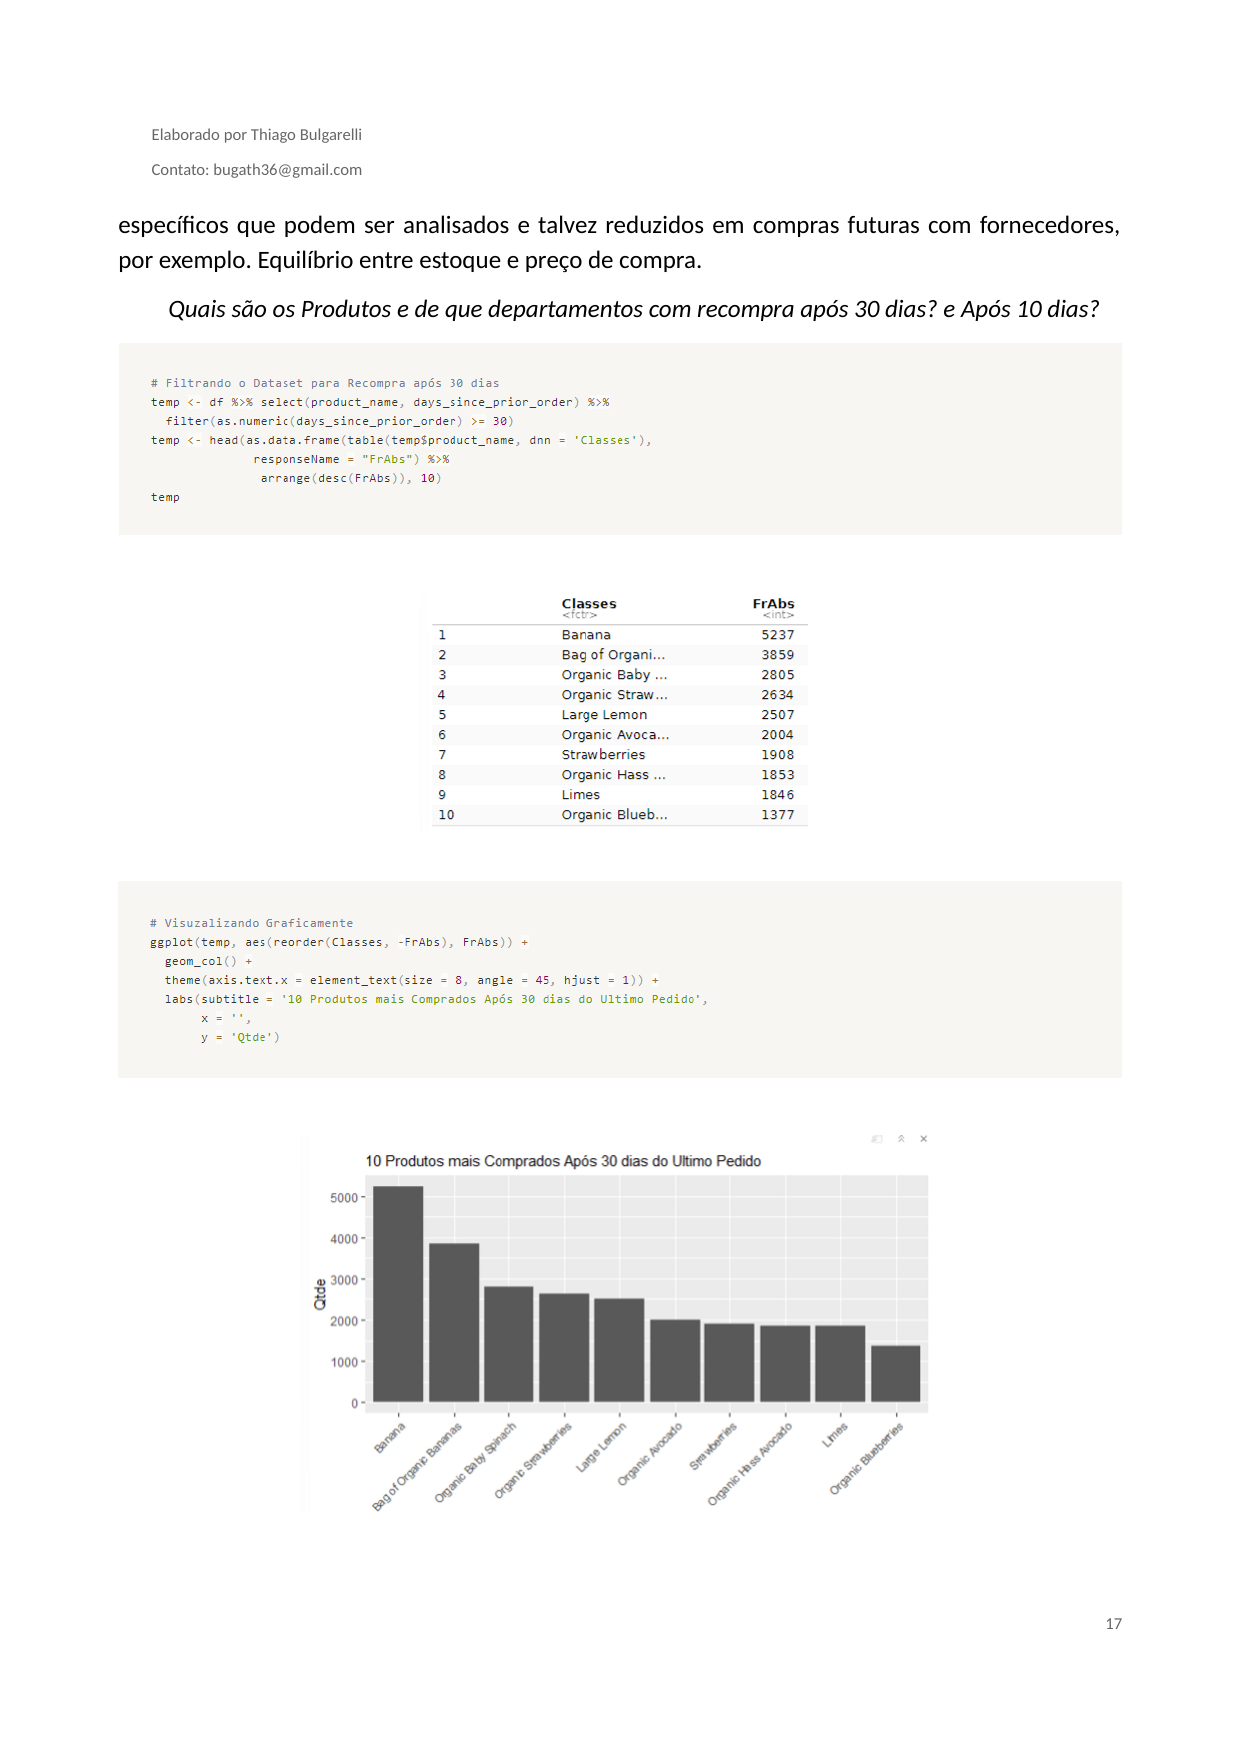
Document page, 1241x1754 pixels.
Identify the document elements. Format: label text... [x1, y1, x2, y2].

text Quais são os Produtos e de que departamentos com recompra após 30 dias? e Após 10 dias? [118, 294, 1122, 324]
picture [300, 1132, 940, 1513]
picture [118, 343, 1123, 535]
text específicos que podem ser analisados e talvez reduzidos em compras futuras com fornecedores, por exemplo. Equilíbrio entre estoque e preço de compra. [118, 209, 1122, 274]
picture [118, 881, 1123, 1078]
